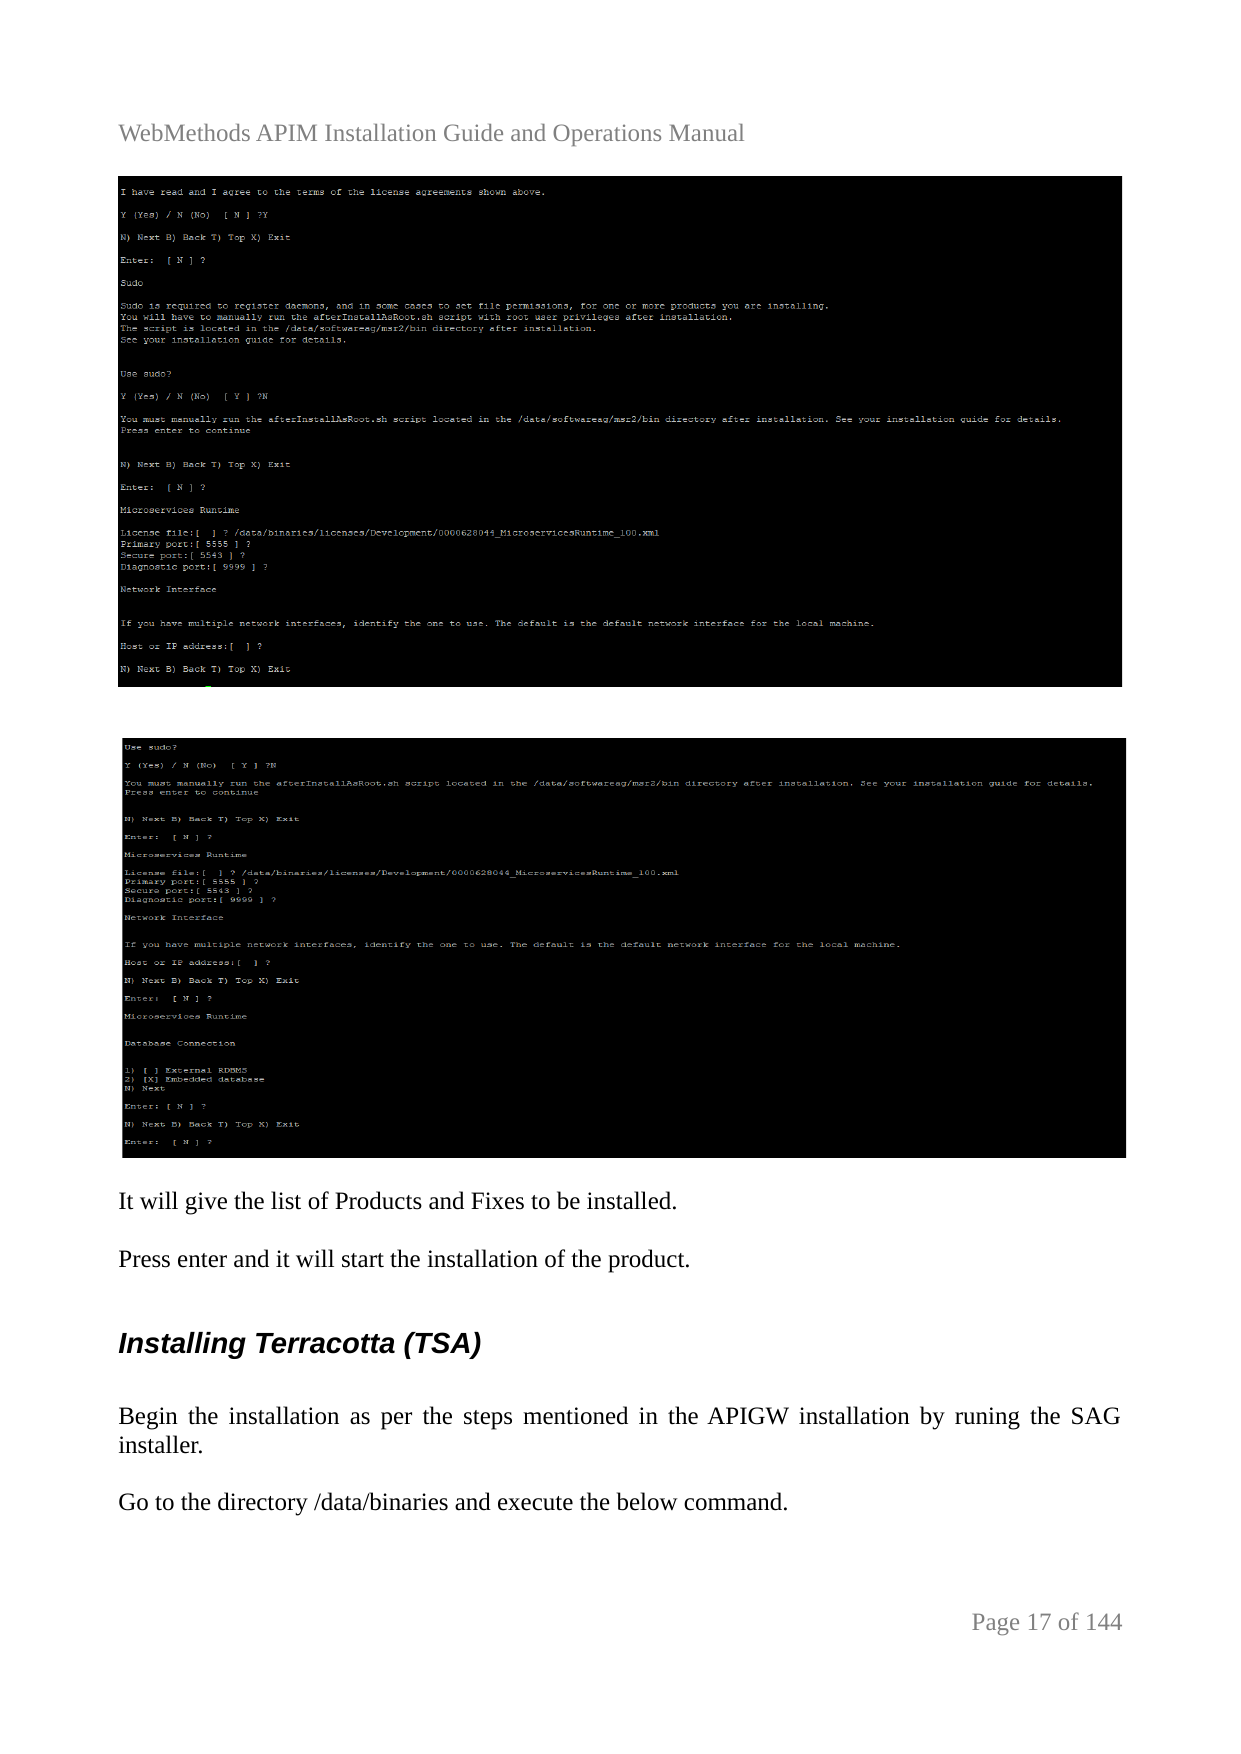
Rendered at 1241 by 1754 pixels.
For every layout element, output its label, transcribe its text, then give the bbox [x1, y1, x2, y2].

text Go to the directory /data/binaries and execute the below command. [118, 1487, 1122, 1516]
picture [122, 738, 1127, 1158]
subtitle Installing Terracotta (TSA) [118, 1326, 1122, 1360]
picture [118, 176, 1123, 687]
text Begin the installation as per the steps mentioned in the APIGW installation by runing the SAG installer. [118, 1401, 1122, 1458]
text Press enter and it will start the installation of the product. [118, 1244, 1122, 1272]
text It will give the list of Products and Fixes to be installed. [118, 1186, 1122, 1215]
